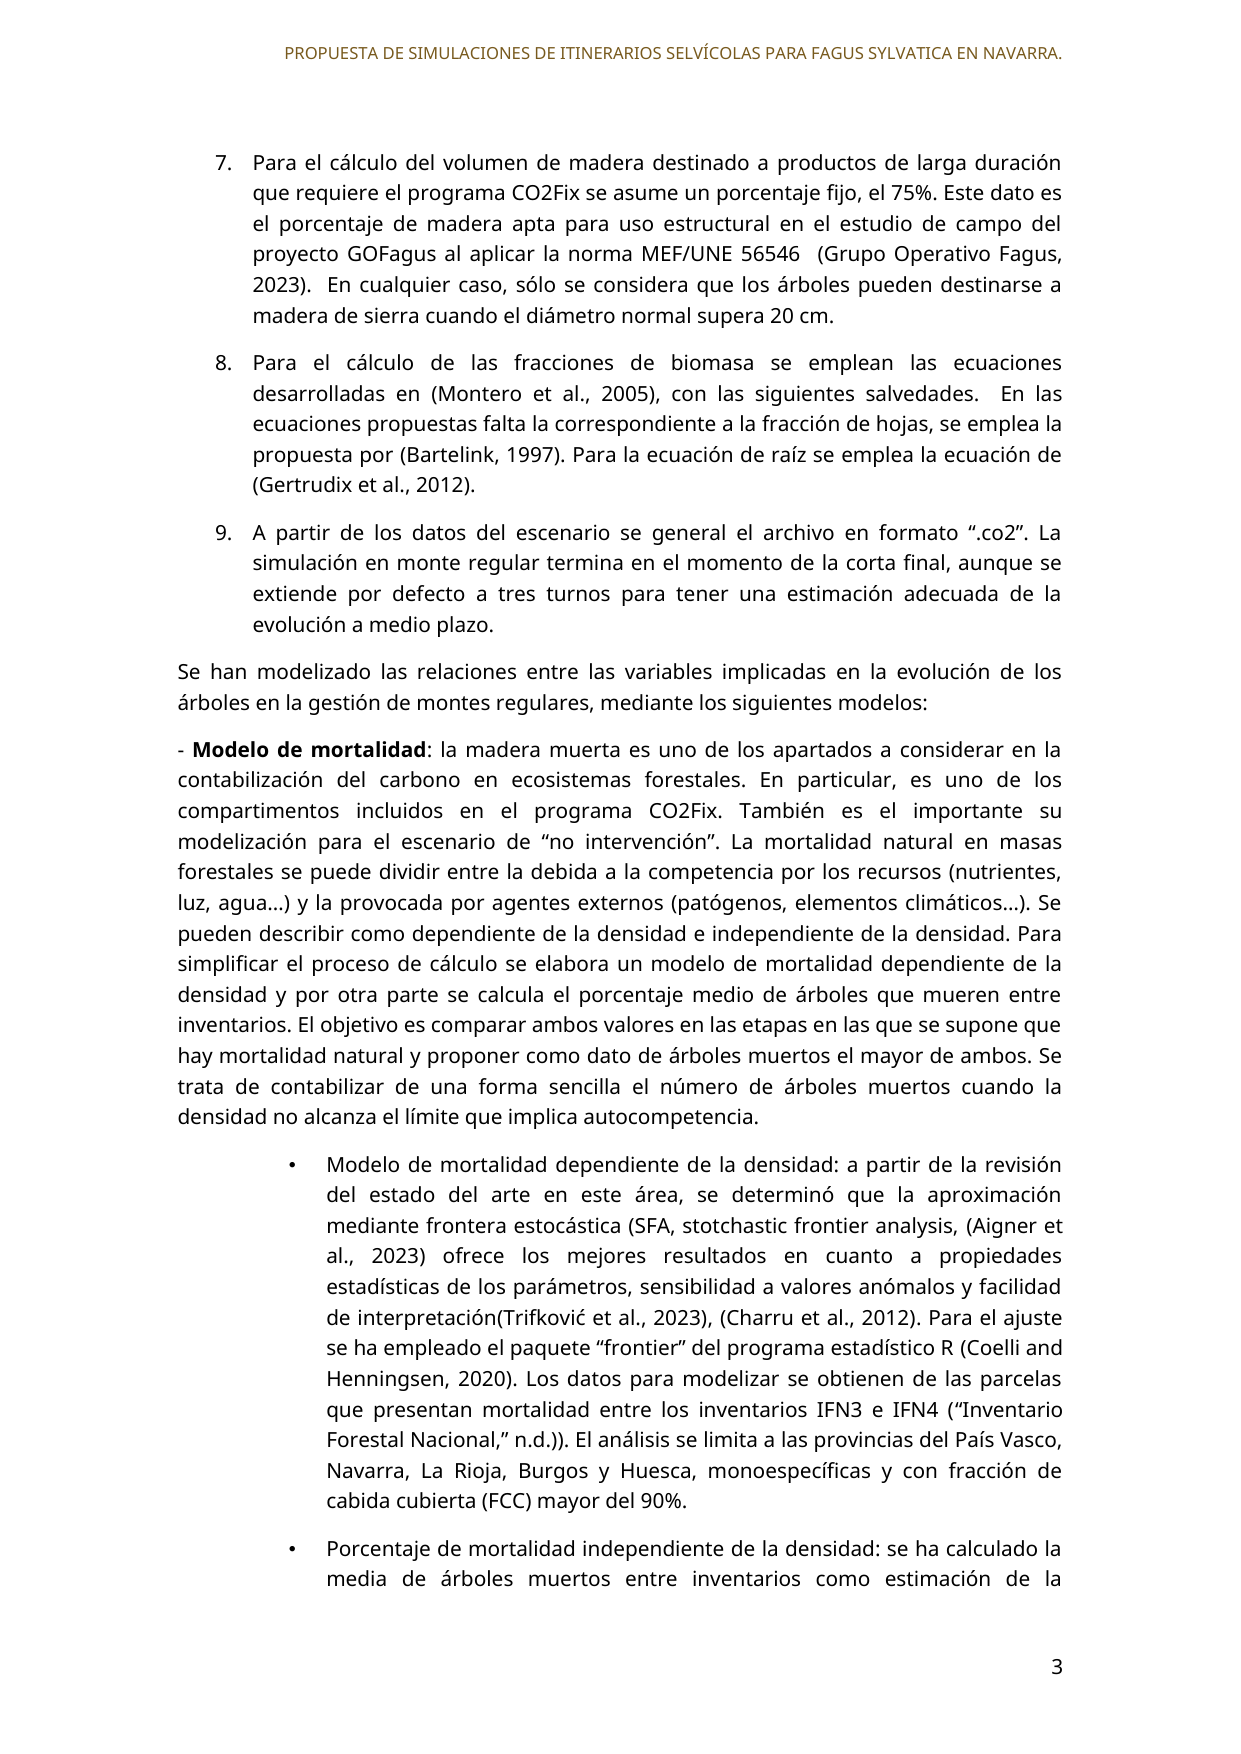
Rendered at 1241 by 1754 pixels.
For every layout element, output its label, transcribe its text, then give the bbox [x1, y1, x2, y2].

list Modelo de mortalidad dependiente de la densidad: a partir de la revisión del estado del arte en este área, se determinó que la aproximación mediante frontera estocástica (SFA, stotchastic frontier analysis, (Aigner et al., 2023) ofrece los mejores resultados en cuanto a propiedades estadísticas de los parámetros, sensibilidad a valores anómalos y facilidad de interpretación(Trifković et al., 2023), (Charru et al., 2012). Para el ajuste se ha empleado el paquete “frontier” del programa estadístico R (Coelli and Henningsen, 2020). Los datos para modelizar se obtienen de las parcelas que presentan mortalidad entre los inventarios IFN3 e IFN4 (“Inventario Forestal Nacional,” n.d.)). El análisis se limita a las provincias del País Vasco, Navarra, La Rioja, Burgos y Huesca, monoespecíficas y con fracción de cabida cubierta (FCC) mayor del 90%. [288, 1150, 1063, 1515]
text - Modelo de mortalidad: la madera muerta es uno de los apartados a considerar en la contabilización del carbono en ecosistemas forestales. En particular, es uno de los compartimentos incluidos en el programa CO2Fix. También es el importante su modelización para el escenario de “no intervención”. La mortalidad natural en masas forestales se puede dividir entre la debida a la competencia por los recursos (nutrientes, luz, agua…) y la provocada por agentes externos (patógenos, elementos climáticos…). Se pueden describir como dependiente de la densidad e independiente de la densidad. Para simplificar el proceso de cálculo se elabora un modelo de mortalidad dependiente de la densidad y por otra parte se calcula el porcentaje medio de árboles que mueren entre inventarios. El objetivo es comparar ambos valores en las etapas en las que se supone que hay mortalidad natural y proponer como dato de árboles muertos el mayor de ambos. Se trata de contabilizar de una forma sencilla el número de árboles muertos cuando la densidad no alcanza el límite que implica autocompetencia. [177, 735, 1063, 1131]
list A partir de los datos del escenario se general el archivo en formato “.co2”. La simulación en monte regular termina en el momento de la corta final, aunque se extiende por defecto a tres turnos para tener una estimación adecuada de la evolución a medio plazo. [215, 518, 1063, 638]
list Porcentaje de mortalidad independiente de la densidad: se ha calculado la media de árboles muertos entre inventarios como estimación de la [288, 1534, 1063, 1593]
list Para el cálculo del volumen de madera destinado a productos de larga duración que requiere el programa CO2Fix se asume un porcentaje fijo, el 75%. Este dato es el porcentaje de madera apta para uso estructural en el estudio de campo del proyecto GOFagus al aplicar la norma MEF/UNE 56546 (Grupo Operativo Fagus, 2023). En cualquier caso, sólo se considera que los árboles pueden destinarse a madera de sierra cuando el diámetro normal supera 20 cm. [215, 148, 1063, 329]
text Se han modelizado las relaciones entre las variables implicadas en la evolución de los árboles en la gestión de montes regulares, mediante los siguientes modelos: [177, 657, 1063, 716]
list Para el cálculo de las fracciones de biomasa se emplean las ecuaciones desarrolladas en (Montero et al., 2005), con las siguientes salvedades. En las ecuaciones propuestas falta la correspondiente a la fracción de hojas, se emplea la propuesta por (Bartelink, 1997). Para la ecuación de raíz se emplea la ecuación de (Gertrudix et al., 2012). [215, 348, 1063, 499]
